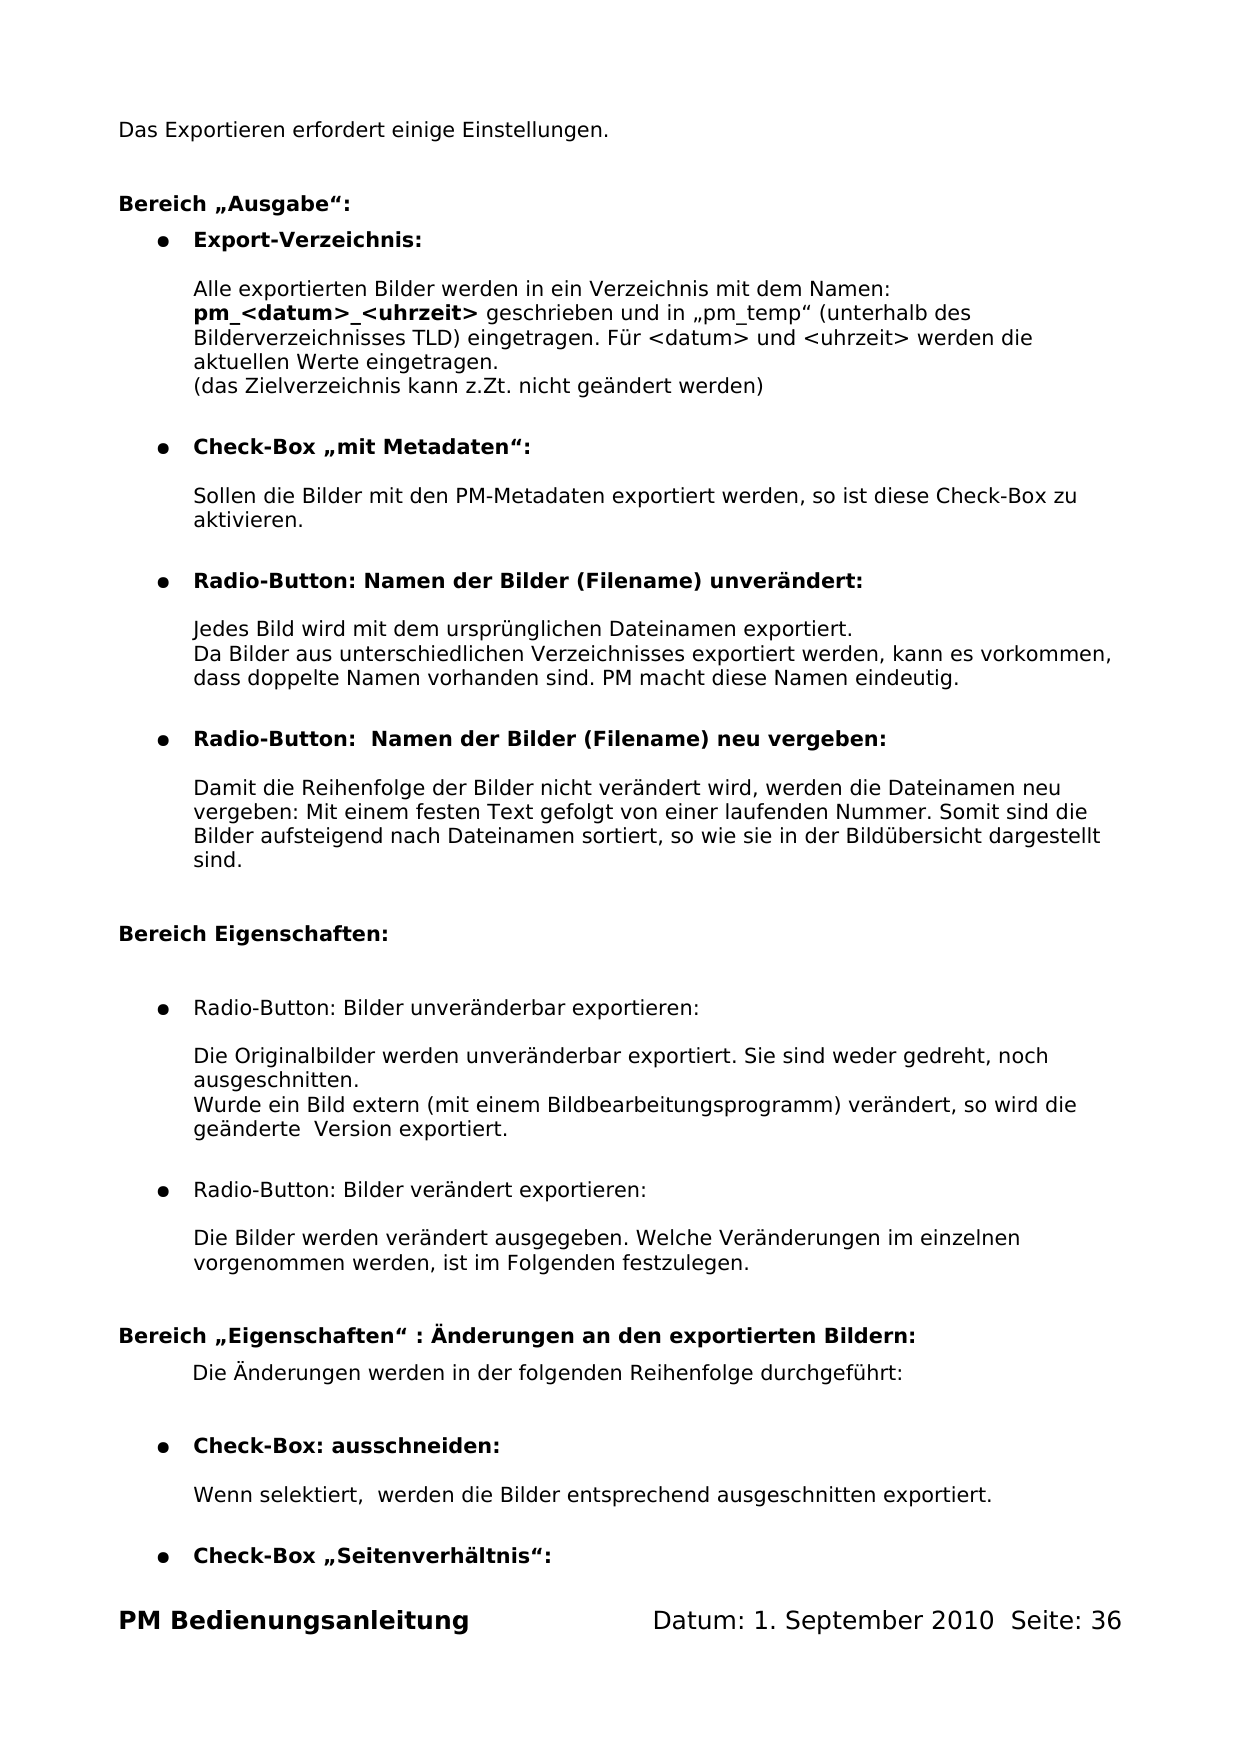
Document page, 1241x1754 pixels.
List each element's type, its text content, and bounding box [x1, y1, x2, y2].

text Bereich „Ausgabe“: [118, 192, 1122, 216]
list Check-Box: ausschneiden: Wenn selektiert, werden die Bilder entsprechend ausgeschnitten exportiert. [156, 1434, 1122, 1532]
list Radio-Button: Namen der Bilder (Filename) neu vergeben: Damit die Reihenfolge der Bilder nicht verändert wird, werden die Dateinamen neu vergeben: Mit einem festen Text gefolgt von einer laufenden Nummer. Somit sind die Bilder aufsteigend nach Dateinamen sortiert, so wie sie in der Bildübersicht dargestellt sind. [156, 727, 1122, 873]
text Das Exportieren erfordert einige Einstellungen. [118, 118, 1122, 142]
list Radio-Button: Bilder unveränderbar exportieren: Die Originalbilder werden unveränderbar exportiert. Sie sind weder gedreht, noch ausgeschnitten. Wurde ein Bild extern (mit einem Bildbearbeitungsprogramm) verändert, so wird die geänderte Version exportiert. [156, 996, 1122, 1165]
list Check-Box „mit Metadaten“: Sollen die Bilder mit den PM-Metadaten exportiert werden, so ist diese Check-Box zu aktivieren. [156, 435, 1122, 556]
list Radio-Button: Namen der Bilder (Filename) unverändert: Jedes Bild wird mit dem ursprünglichen Dateinamen exportiert. Da Bilder aus unterschiedlichen Verzeichnisses exportiert werden, kann es vorkommen, dass doppelte Namen vorhanden sind. PM macht diese Namen eindeutig. [156, 569, 1122, 714]
text Bereich „Eigenschaften“ : Änderungen an den exportierten Bildern: [118, 1324, 1122, 1348]
list Export-Verzeichnis: Alle exportierten Bilder werden in ein Verzeichnis mit dem Namen: pm_<datum>_<uhrzeit> geschrieben und in „pm_temp“ (unterhalb des Bilderverzeichnisses TLD) eingetragen. Für <datum> und <uhrzeit> werden die aktuellen Werte eingetragen. (das Zielverzeichnis kann z.Zt. nicht geändert werden) [156, 228, 1122, 423]
text Bereich Eigenschaften: [118, 922, 1122, 946]
list Check-Box „Seitenverhältnis“: [156, 1544, 1122, 1568]
list Radio-Button: Bilder verändert exportieren: Die Bilder werden verändert ausgegeben. Welche Veränderungen im einzelnen vorgenommen werden, ist im Folgenden festzulegen. [156, 1178, 1122, 1275]
text Die Änderungen werden in der folgenden Reihenfolge durchgeführt: [118, 1361, 1122, 1385]
